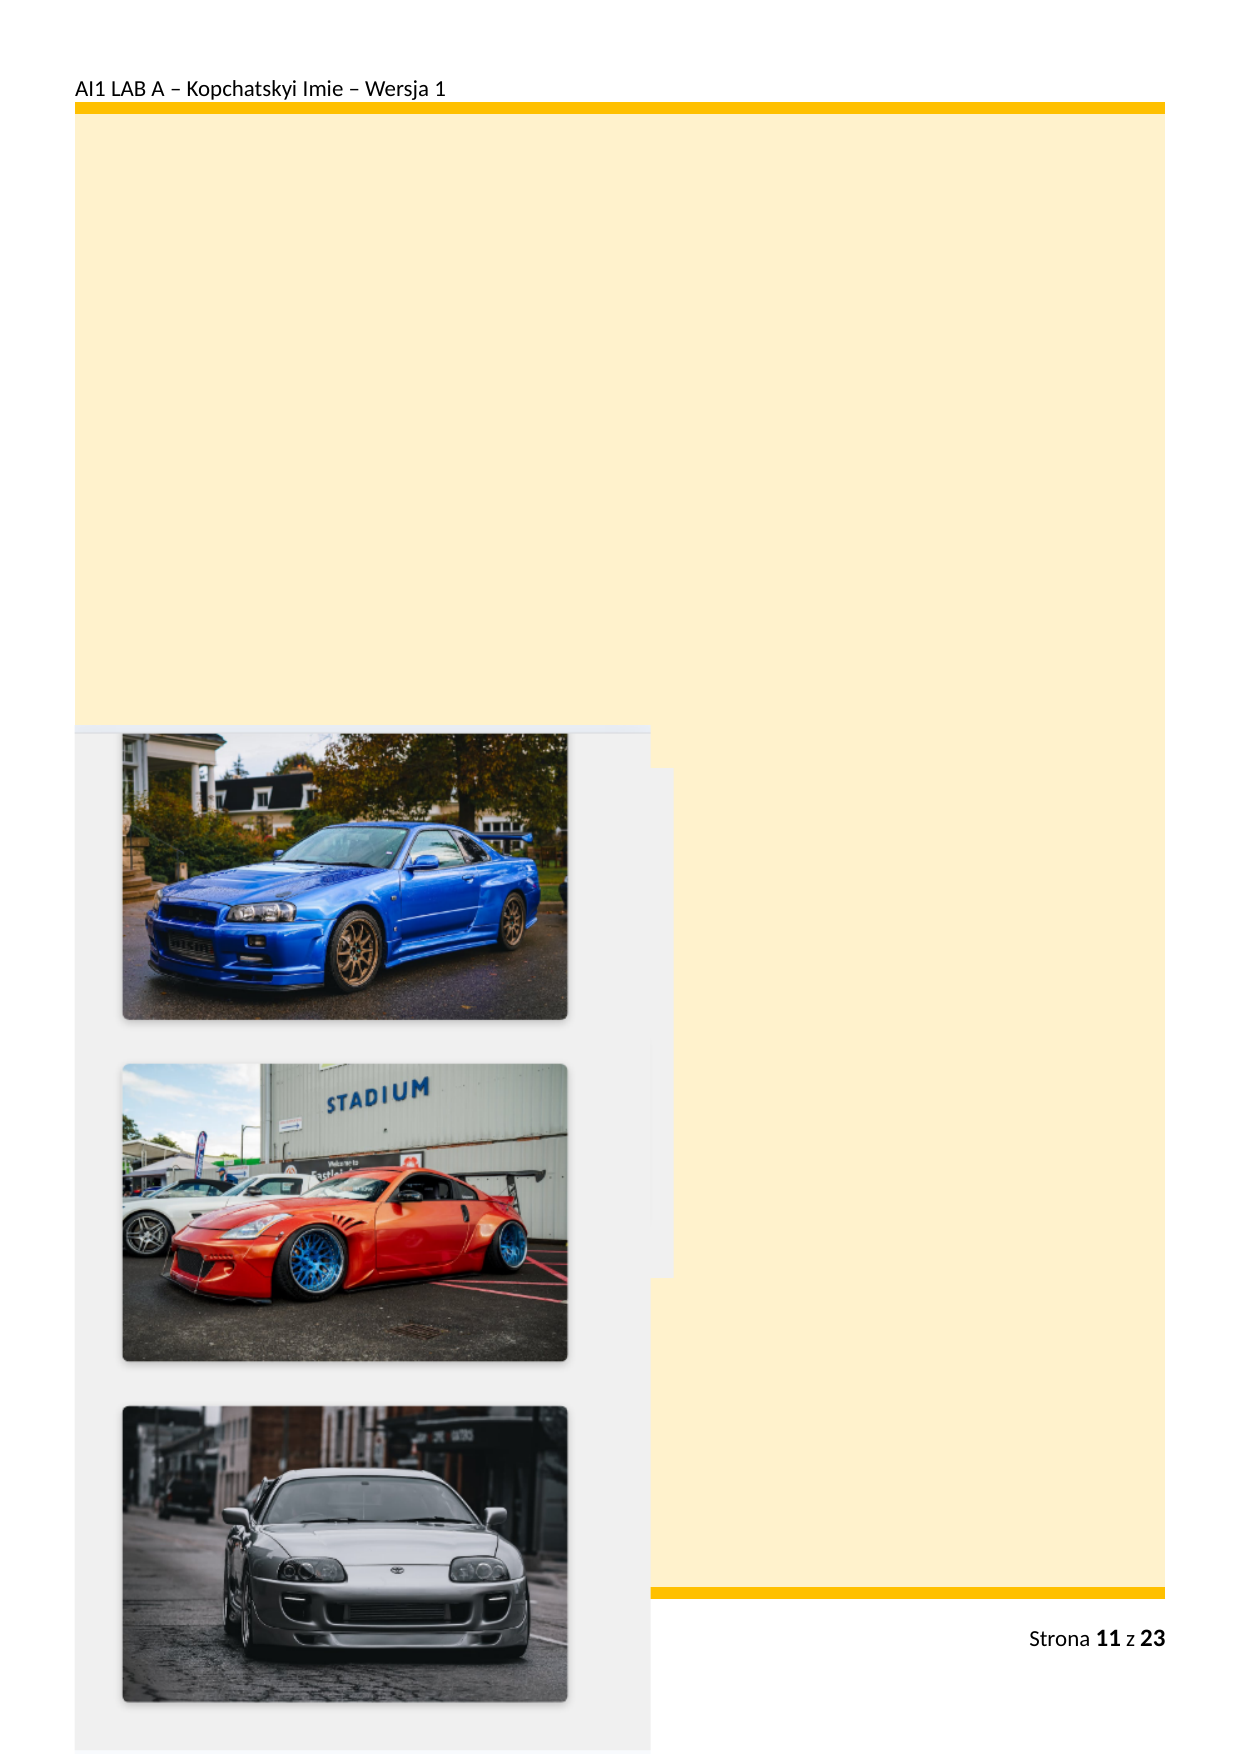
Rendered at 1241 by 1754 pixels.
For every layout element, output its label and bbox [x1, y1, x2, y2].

picture [74, 725, 674, 1754]
